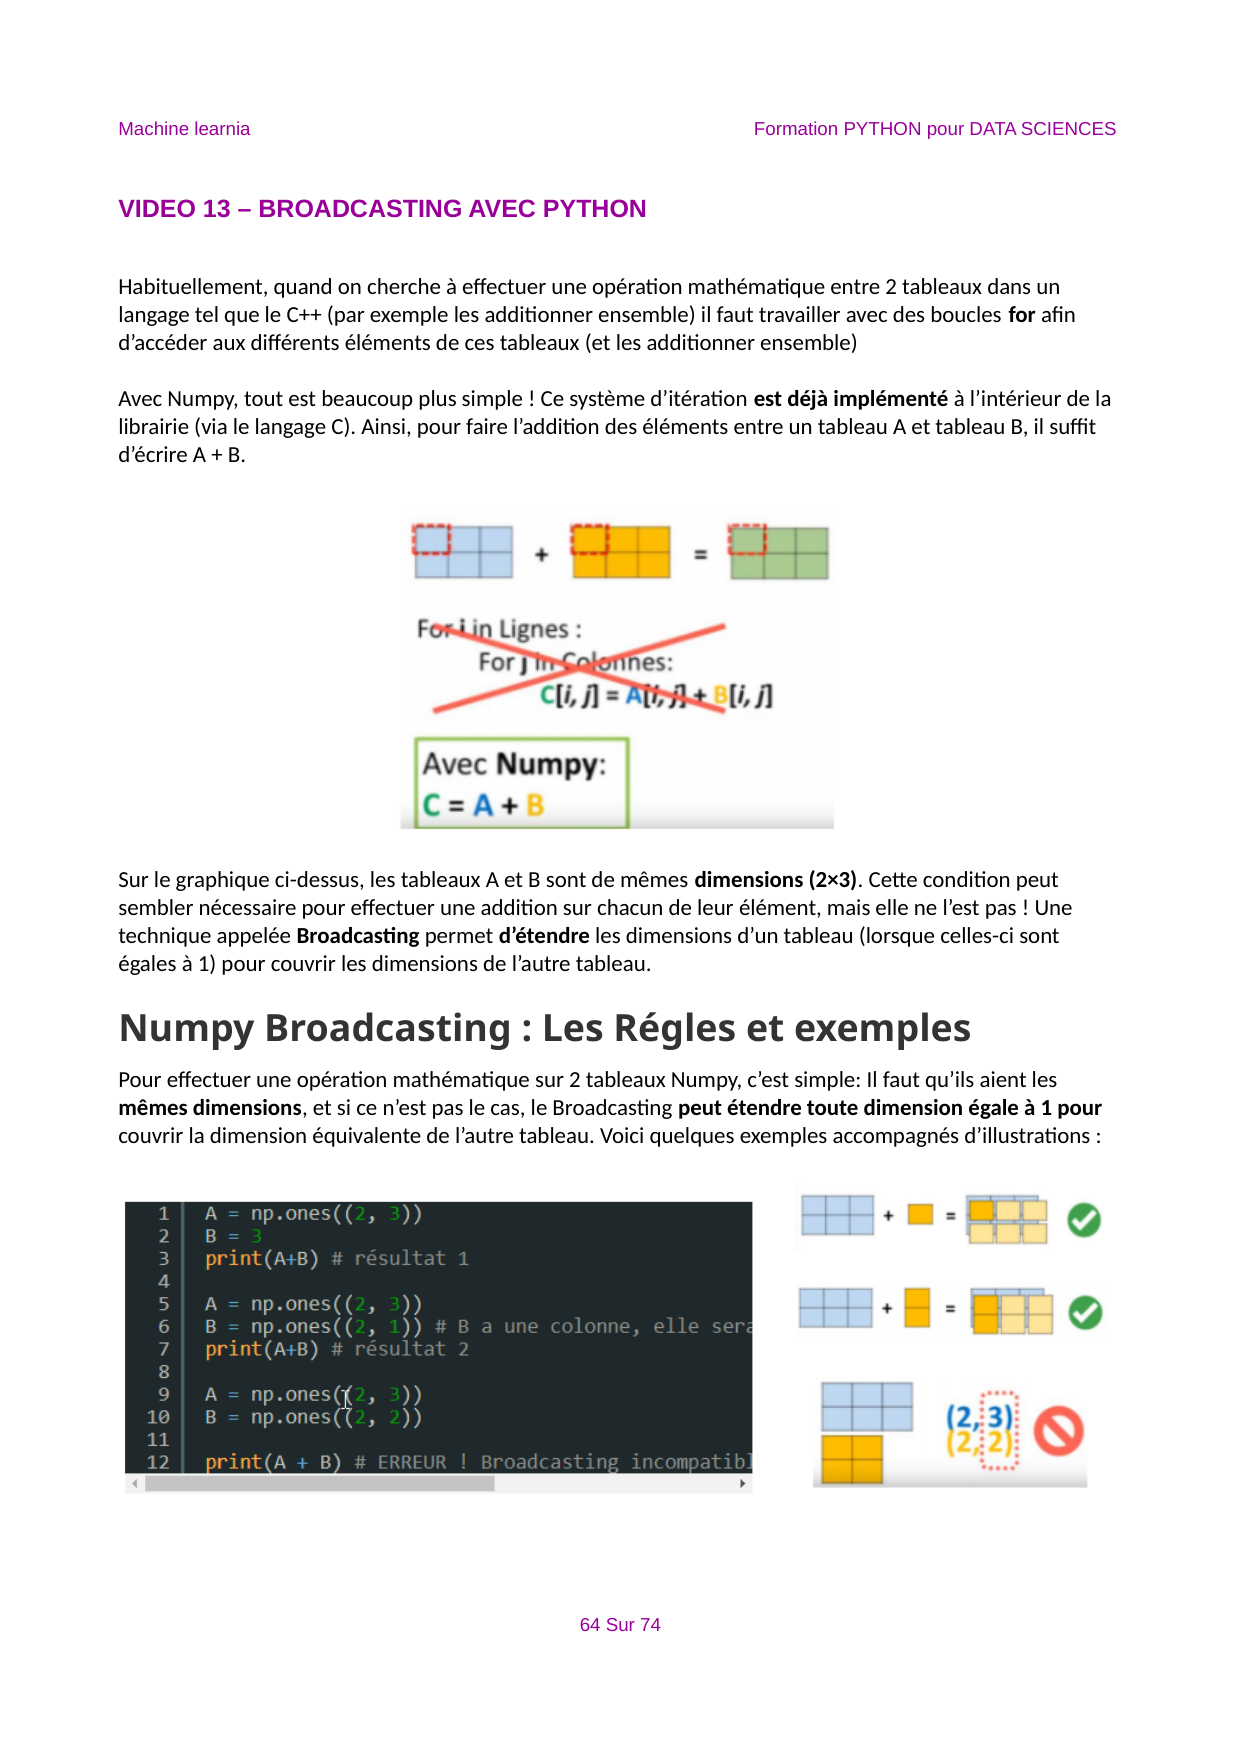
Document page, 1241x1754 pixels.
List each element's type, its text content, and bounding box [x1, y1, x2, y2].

text Pour effectuer une opération mathématique sur 2 tableaux Numpy, c’est simple: Il faut qu’ils aient les mêmes dimensions, et si ce n’est pas le cas, le Broadcasting peut étendre toute dimension égale à 1 pour couvrir la dimension équivalente de l’autre tableau. Voici quelques exemples accompagnés d’illustrations : [118, 1065, 1122, 1149]
text Avec Numpy, tout est beaucoup plus simple ! Ce système d’itération est déjà implémenté à l’intérieur de la librairie (via le langage C). Ainsi, pour faire l’addition des éléments entre un tableau A et tableau B, il suffit d’écrire A + B. [118, 384, 1122, 468]
picture [387, 496, 853, 837]
text Habituellement, quand on cherche à effectuer une opération mathématique entre 2 tableaux dans un langage tel que le C++ (par exemple les additionner ensemble) il faut travailler avec des boucles for afin d’accéder aux différents éléments de ces tableaux (et les additionner ensemble) [118, 272, 1122, 356]
text Sur le graphique ci-dessus, les tableaux A et B sont de mêmes dimensions (2×3). Cette condition peut sembler nécessaire pour effectuer une addition sur chacun de leur élément, mais elle ne l’est pas ! Une technique appelée Broadcasting permet d’étendre les dimensions d’un tableau (lorsque celles-ci sont égales à 1) pour couvrir les dimensions de l’autre tableau. [118, 865, 1122, 977]
subtitle VIDEO 13 – BROADCASTING AVEC PYTHON [118, 194, 1122, 223]
subtitle Numpy Broadcasting : Les Régles et exemples [118, 1002, 1122, 1053]
picture [118, 1177, 1122, 1508]
